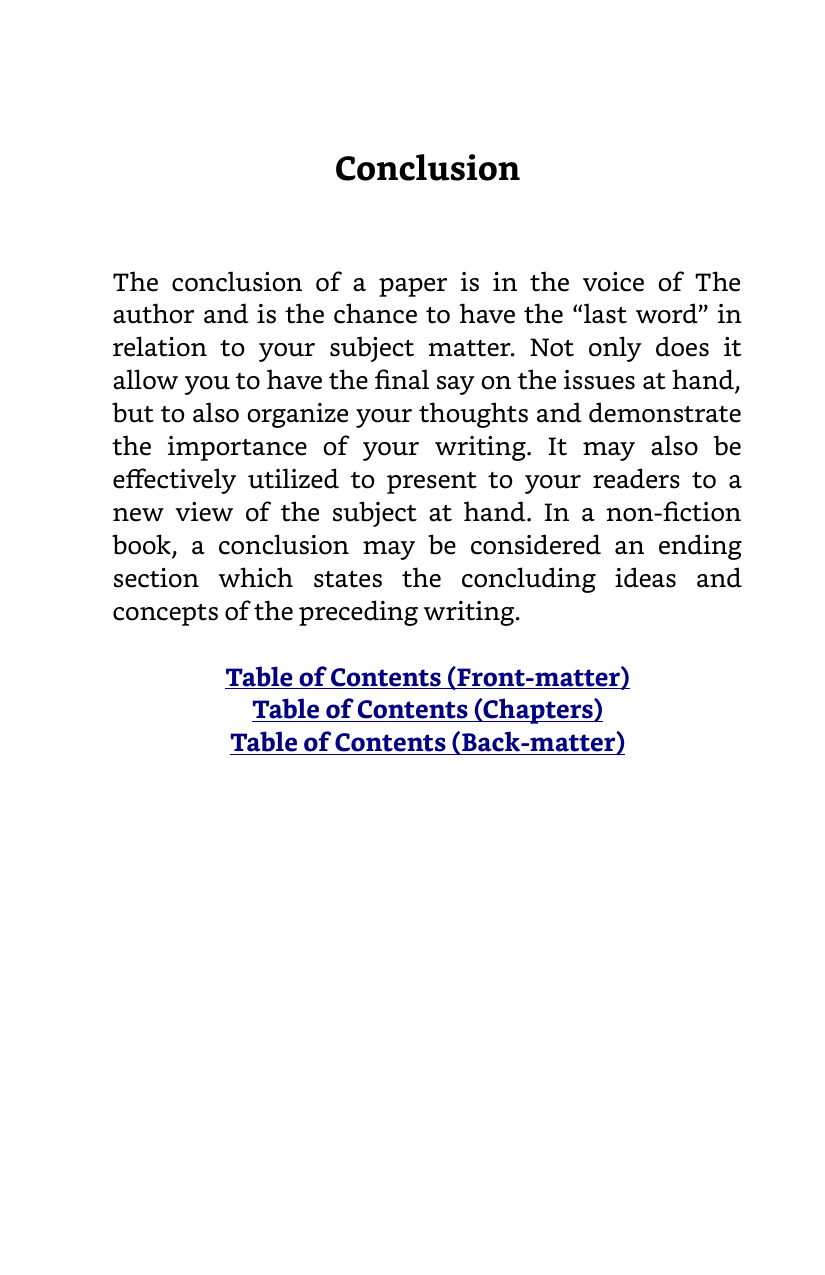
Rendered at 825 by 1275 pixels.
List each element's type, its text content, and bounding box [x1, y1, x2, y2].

subtitle Conclusion [112, 146, 742, 189]
text Table of Contents (Front-matter) [112, 659, 742, 692]
text The conclusion of a paper is in the voice of The author and is the chance to have the “last word” in relation to your subject matter. Not only does it allow you to have the final say on the issues at hand, but to also organize your thoughts and demonstrate the importance of your writing. It may also be effectively utilized to present to your readers to a new view of the subject at hand. In a non-fiction book, a conclusion may be considered an ending section which states the concluding ideas and concepts of the preceding writing. [112, 264, 742, 627]
text Table of Contents (Back-matter) [112, 725, 742, 758]
text Table of Contents (Chapters) [112, 692, 742, 725]
